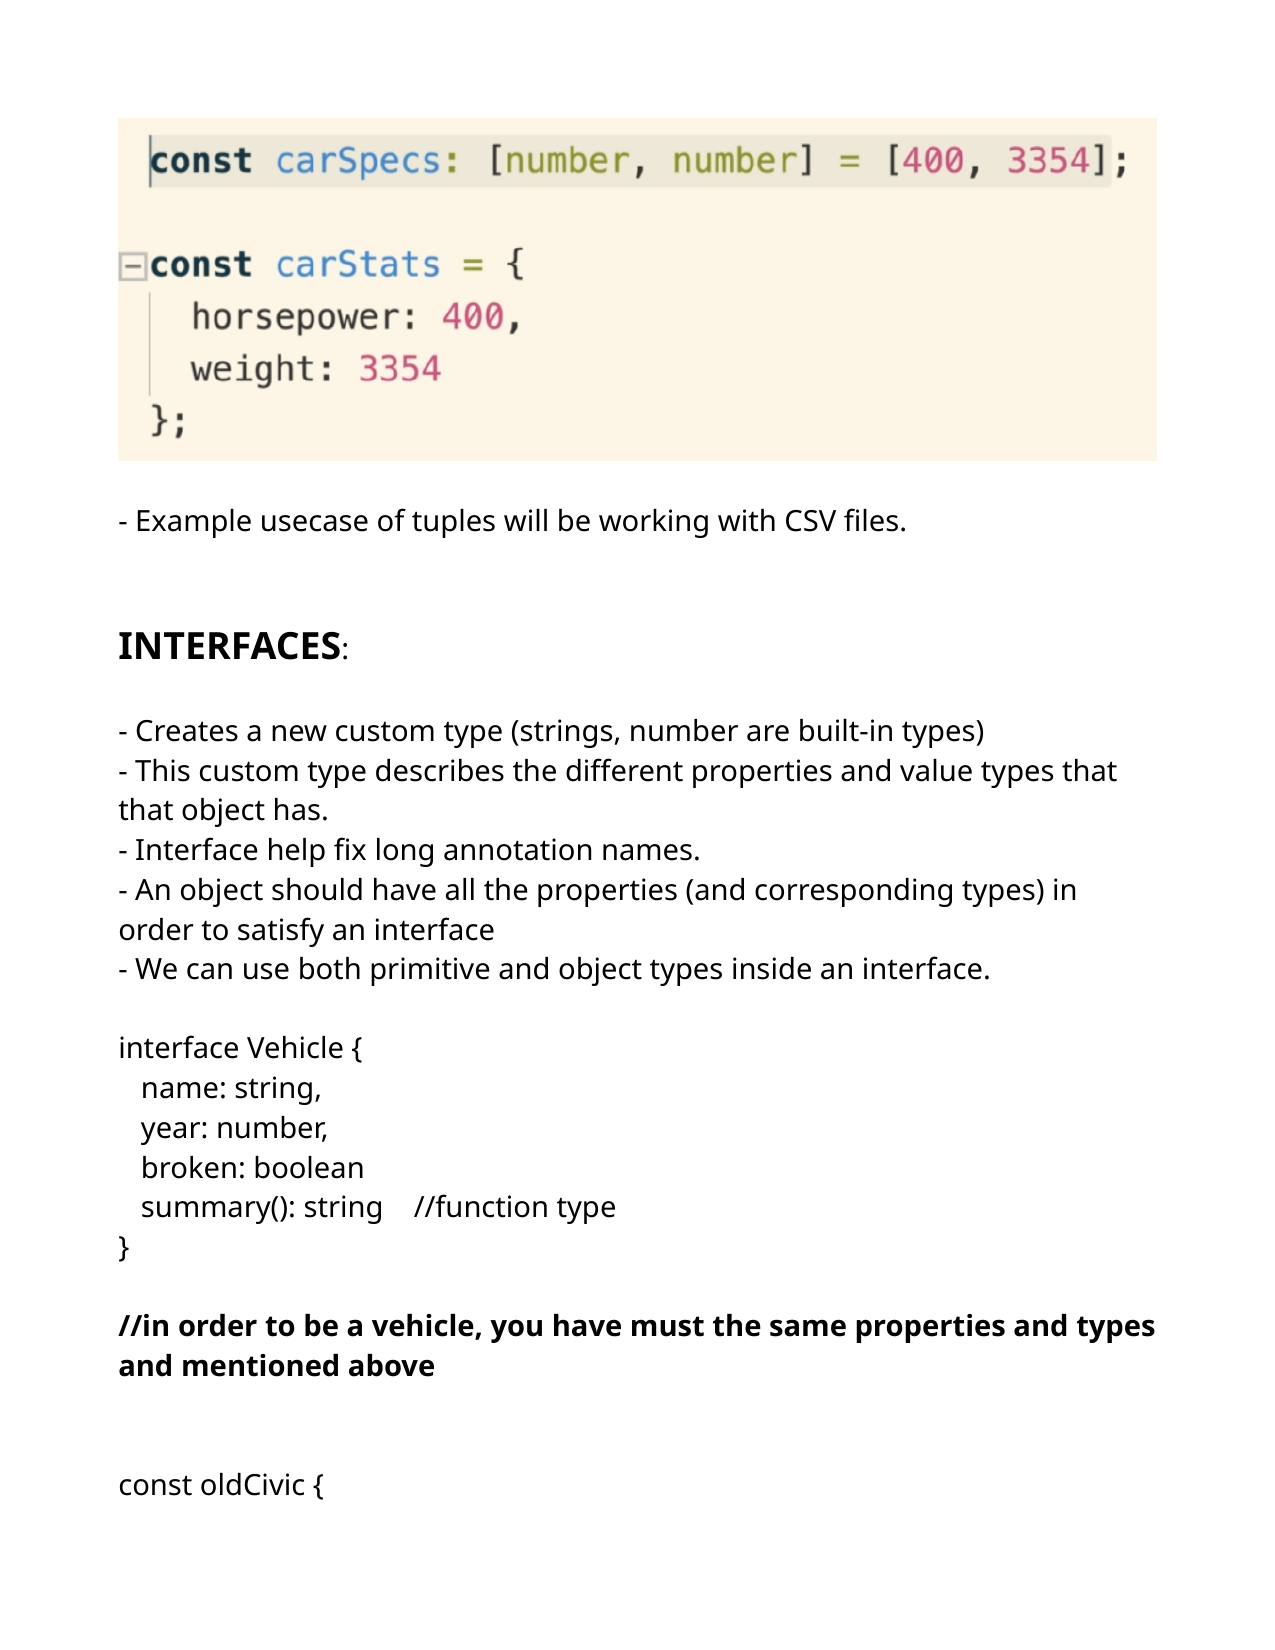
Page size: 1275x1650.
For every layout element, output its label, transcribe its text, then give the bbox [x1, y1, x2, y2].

text year: number, [118, 1107, 1157, 1147]
text - Example usecase of tuples will be working with CSV files. [118, 501, 1157, 540]
text - This custom type describes the different properties and value types that that object has. [118, 750, 1157, 829]
text - Creates a new custom type (strings, number are built-in types) [118, 710, 1157, 750]
picture [118, 118, 1157, 461]
text name: string, [118, 1067, 1157, 1107]
text //in order to be a vehicle, you have must the same properties and types and mentioned above [118, 1306, 1157, 1385]
text interface Vehicle { [118, 1028, 1157, 1067]
text - Interface help fix long annotation names. [118, 829, 1157, 869]
text broken: boolean [118, 1147, 1157, 1187]
text INTERFACES: [118, 619, 1157, 671]
text } [118, 1226, 1157, 1266]
text - An object should have all the properties (and corresponding types) in order to satisfy an interface [118, 869, 1157, 948]
text summary(): string //function type [118, 1187, 1157, 1226]
text const oldCivic { [118, 1464, 1157, 1504]
text - We can use both primitive and object types inside an interface. [118, 948, 1157, 988]
